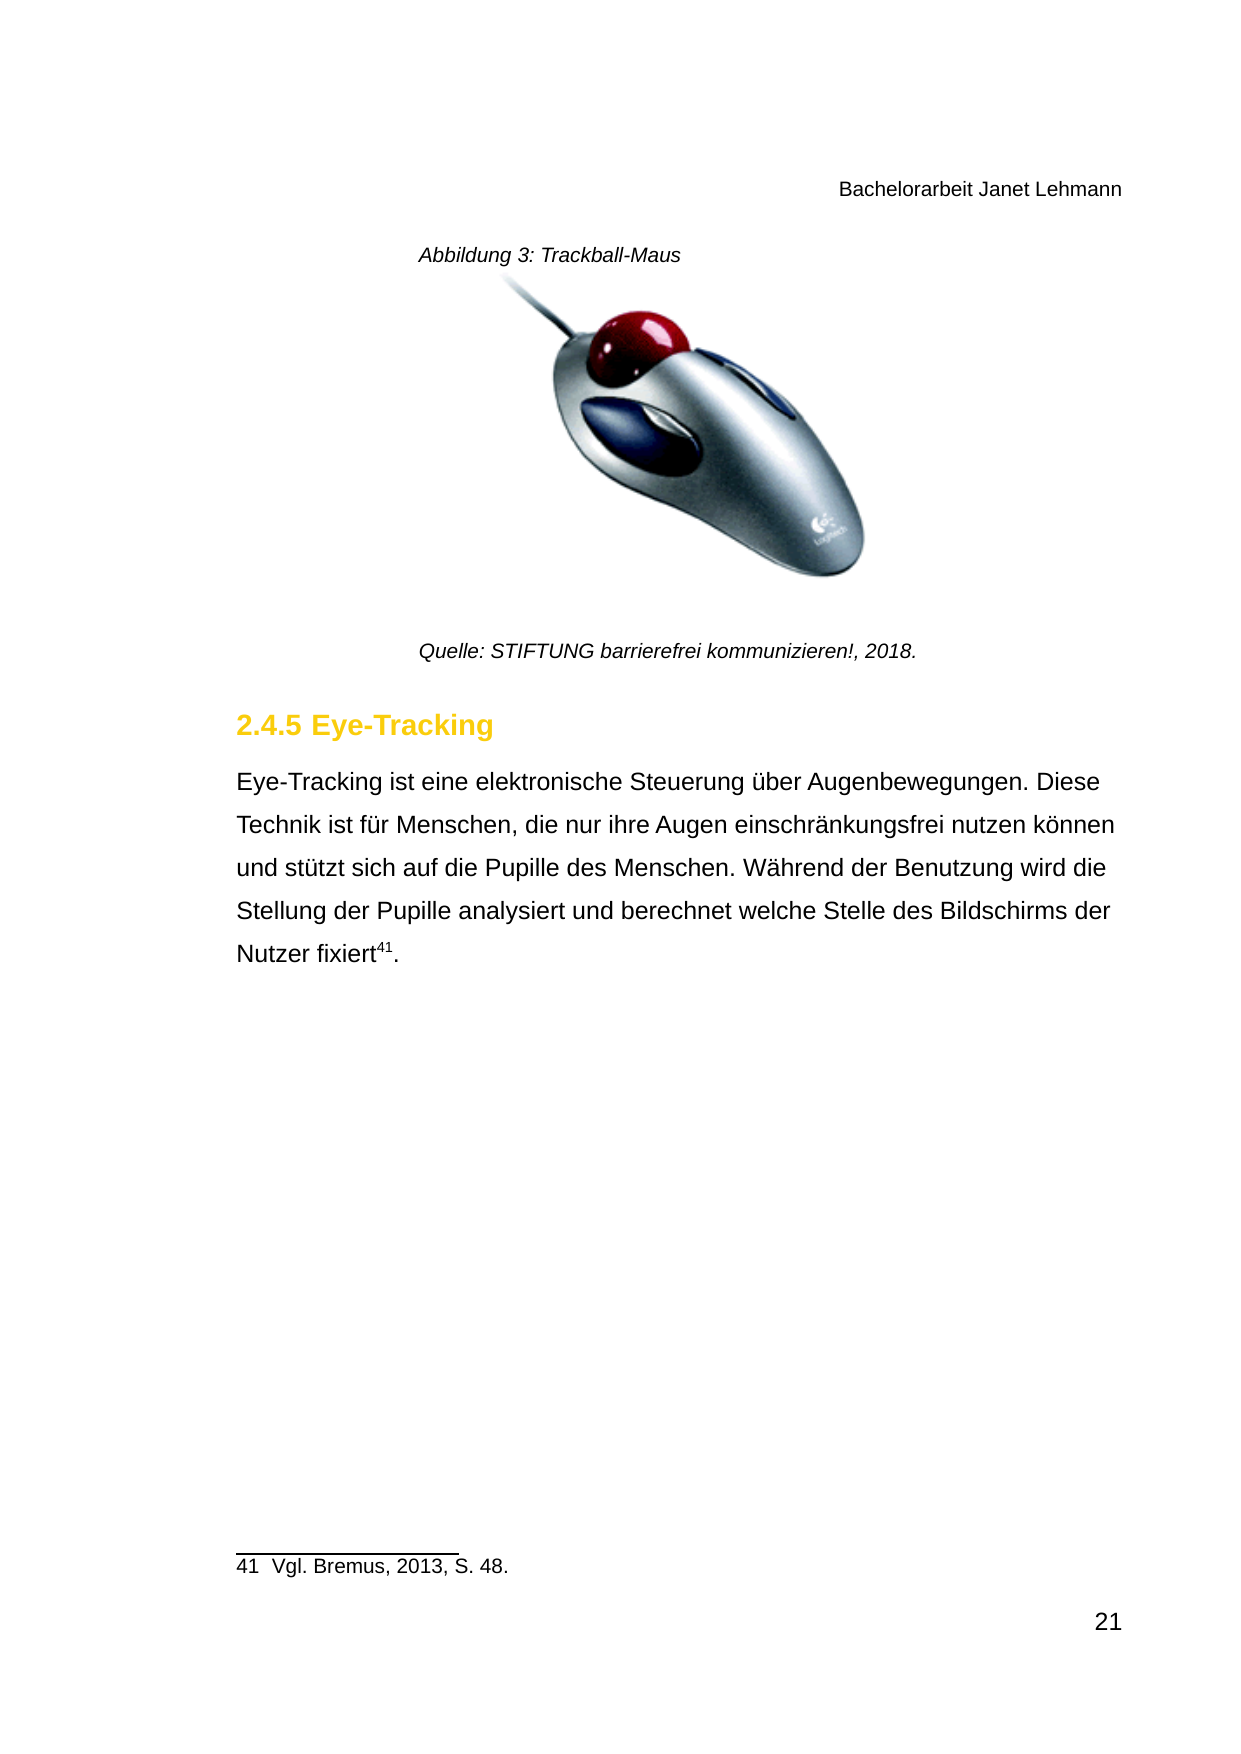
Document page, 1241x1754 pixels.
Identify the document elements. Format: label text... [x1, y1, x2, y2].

text Abbildung 3: Trackball-Maus [419, 243, 939, 267]
subtitle Eye-Tracking [236, 708, 1122, 742]
text Vgl. Bremus, 2013, S. 48. [236, 1554, 1122, 1578]
text Eye-Tracking ist eine elektronische Steuerung über Augenbewegungen. Diese Technik ist für Menschen, die nur ihre Augen einschränkungsfrei nutzen können und stützt sich auf die Pupille des Menschen. Während der Benutzung wird die Stellung der Pupille analysiert und berechnet welche Stelle des Bildschirms der Nutzer fixiert. [236, 767, 1122, 968]
picture [418, 267, 940, 615]
text Quelle: STIFTUNG barrierefrei kommunizieren!, 2018. [419, 639, 939, 663]
